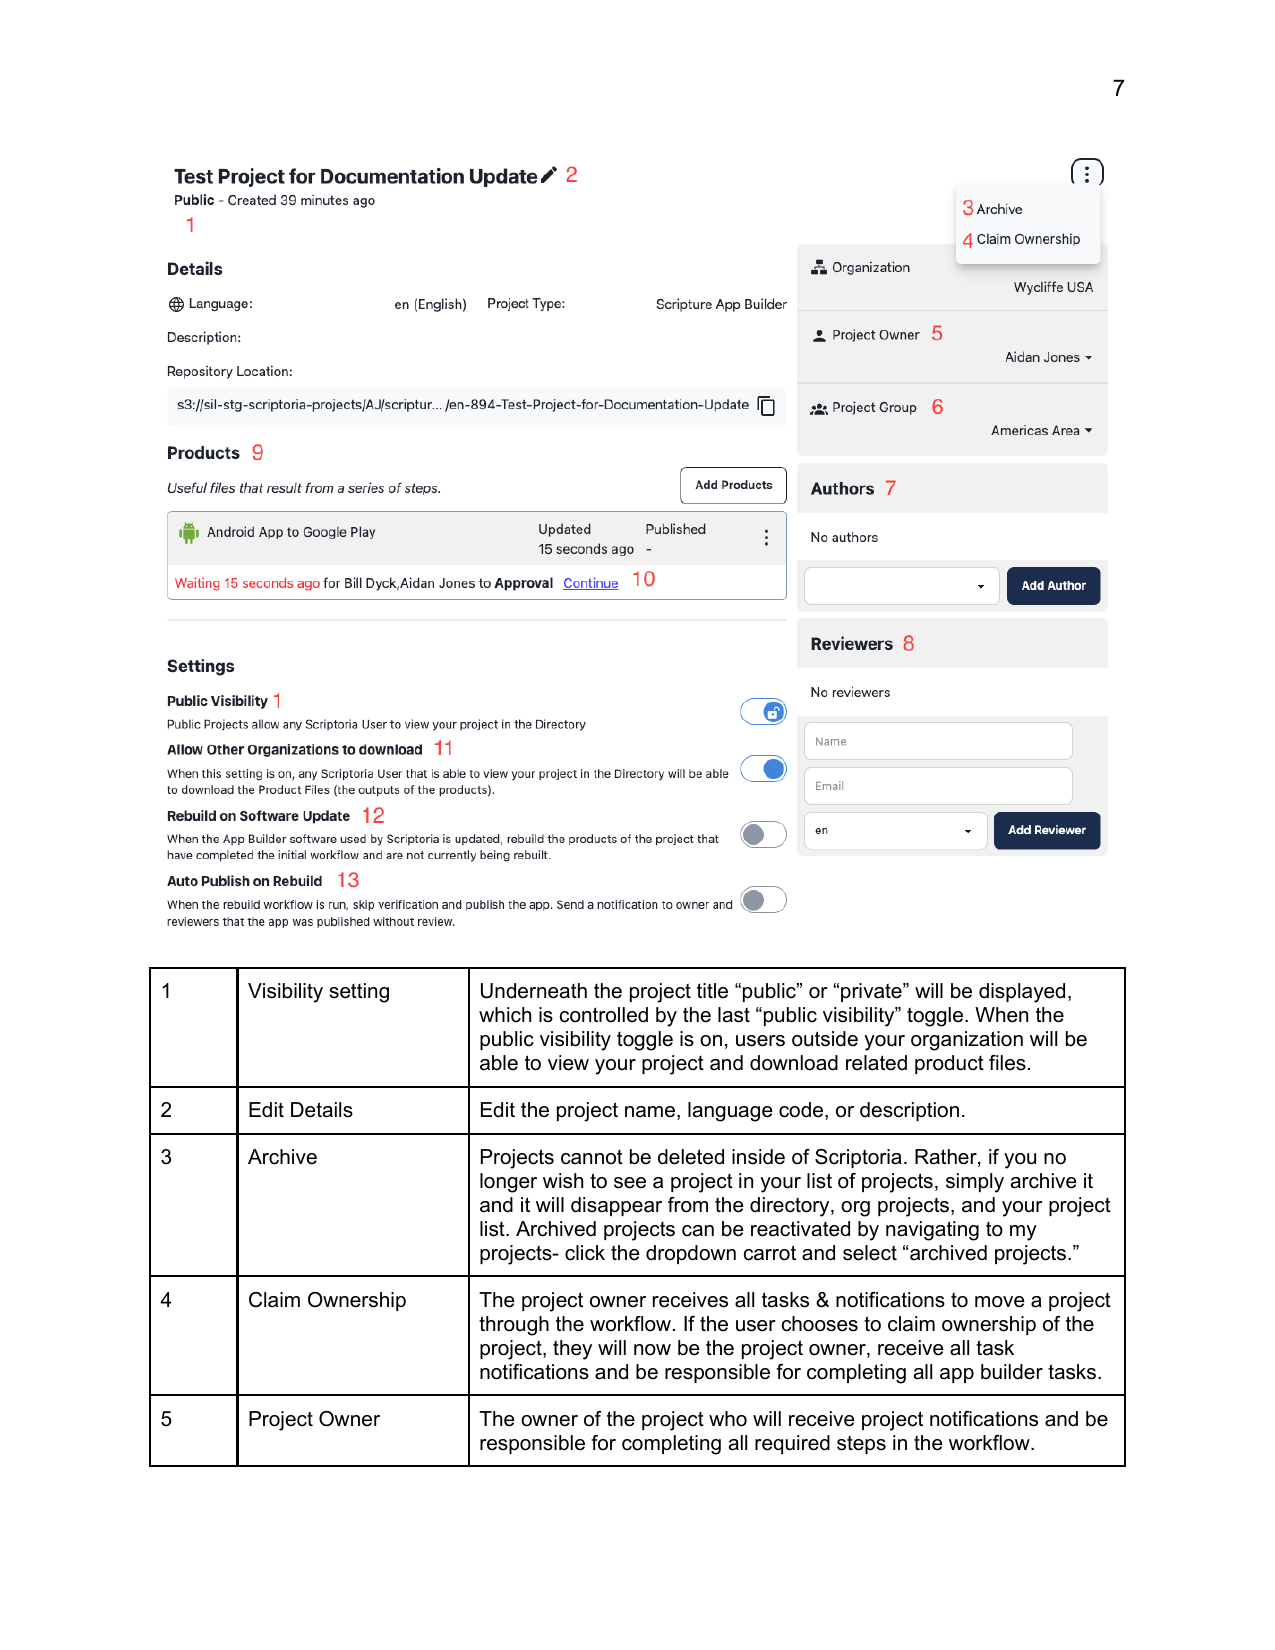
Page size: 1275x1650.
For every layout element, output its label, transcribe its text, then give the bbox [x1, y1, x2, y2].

picture [150, 150, 1125, 936]
table_cell 5 [151, 1396, 236, 1465]
table_cell 2 [151, 1088, 236, 1132]
table_header Underneath the project title “public” or “private” will be displayed, which is controlled by the last “public visibility” toggle. When the public visibility toggle is on, users outside your organization will be able to view your project and download related product files. [470, 969, 1124, 1086]
table_cell Archive [239, 1135, 468, 1275]
table_cell The owner of the project who will receive project notifications and be responsible for completing all required steps in the workflow. [470, 1396, 1124, 1465]
table_cell 3 [151, 1135, 236, 1275]
table_cell 4 [151, 1277, 236, 1394]
table_cell Project Owner [239, 1396, 468, 1465]
table_cell Projects cannot be deleted inside of Scriptoria. Rather, if you no longer wish to see a project in your list of projects, simply archive it and it will disappear from the directory, org projects, and your project list. Archived projects can be reactivated by navigating to my projects- click the dropdown carrot and select “archived projects.” [470, 1135, 1124, 1275]
table_cell Edit Details [239, 1088, 468, 1132]
table_header Visibility setting [239, 969, 468, 1086]
table_cell The project owner receives all tasks & notifications to move a project through the workflow. If the user chooses to claim ownership of the project, they will now be the project owner, receive all task notifications and be responsible for completing all app builder tasks. [470, 1277, 1124, 1394]
table_cell Edit the project name, language code, or description. [470, 1088, 1124, 1132]
table_header 1 [151, 969, 236, 1086]
table_cell Claim Ownership [239, 1277, 468, 1394]
